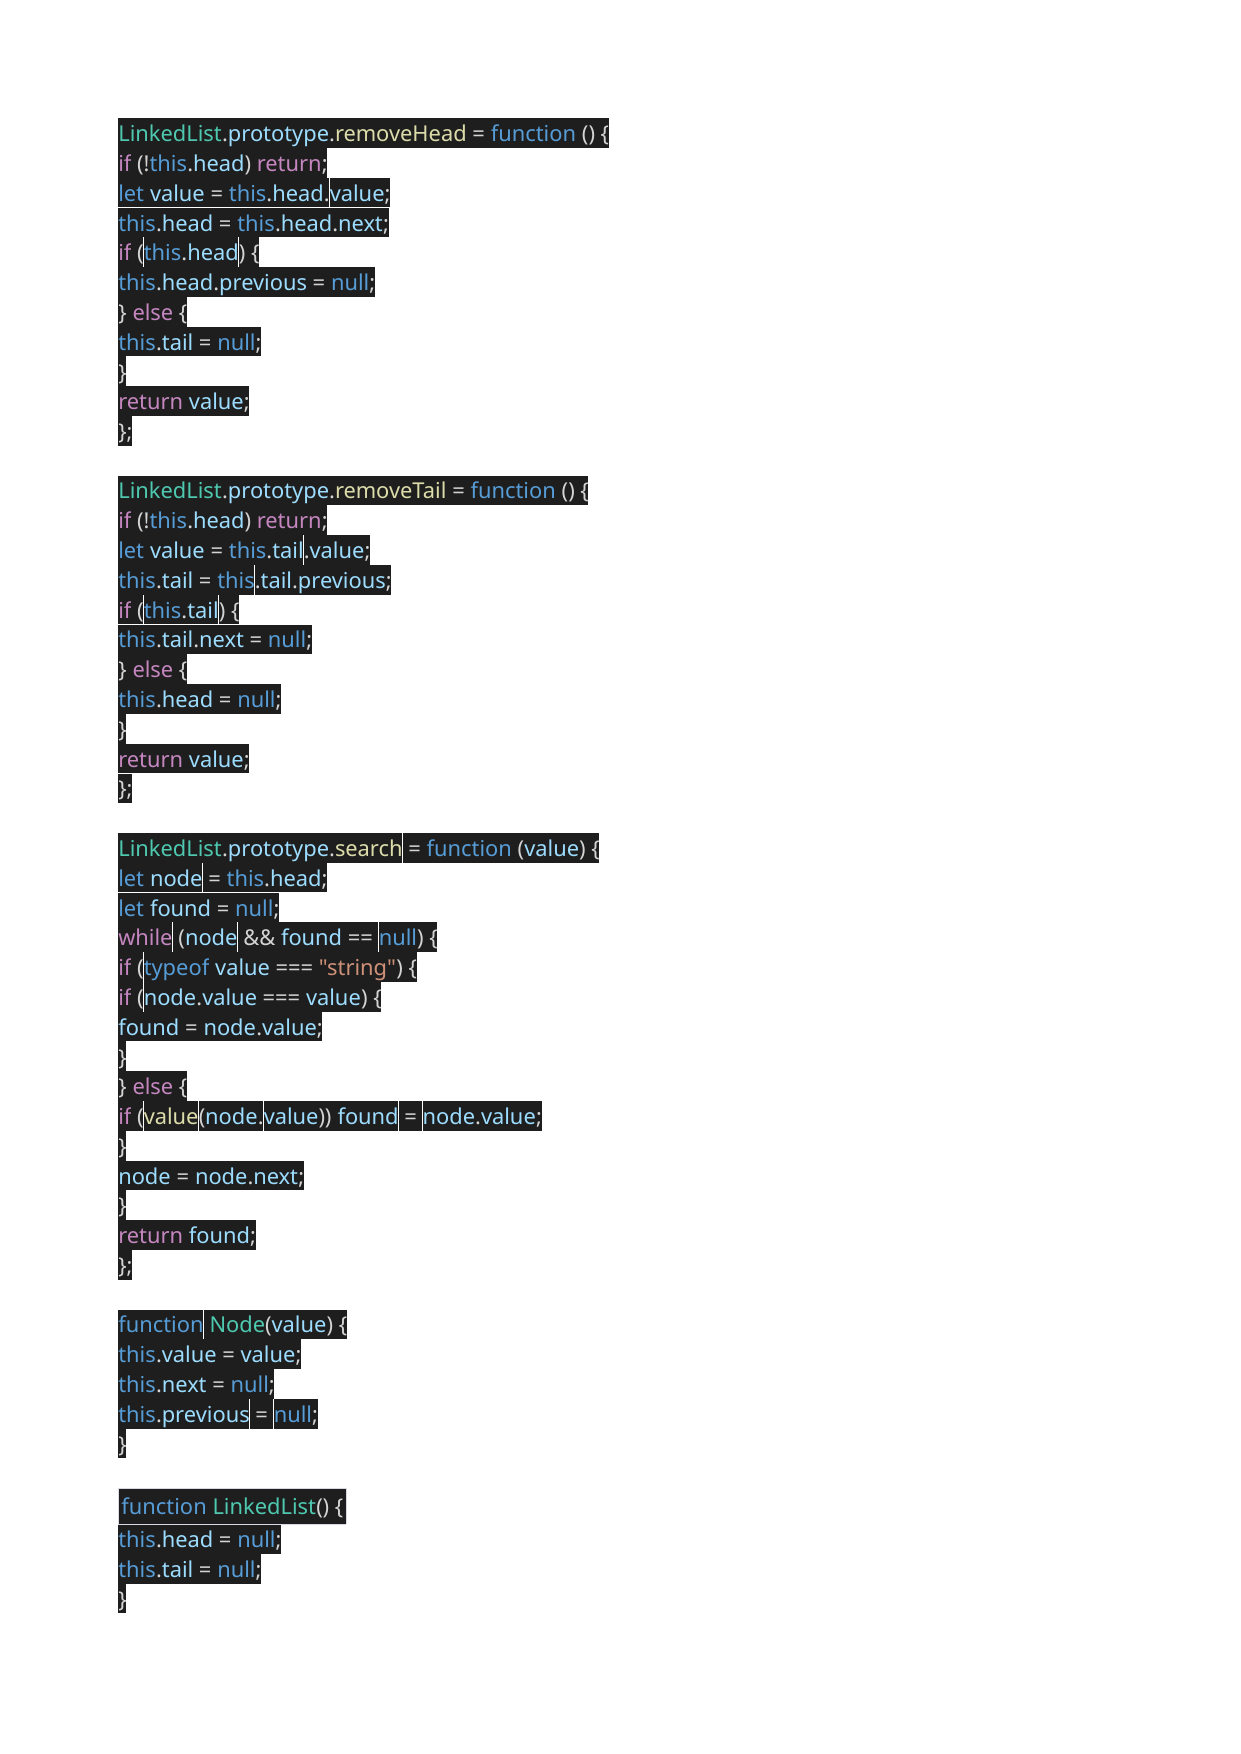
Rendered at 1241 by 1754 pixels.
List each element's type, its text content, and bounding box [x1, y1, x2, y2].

text } [118, 1584, 1122, 1613]
text let value = this.head.value; [118, 178, 1122, 207]
text this.value = value; [118, 1339, 1122, 1369]
text let value = this.tail.value; [118, 535, 1122, 565]
text if (value(node.value)) found = node.value; [118, 1101, 1122, 1131]
text } [118, 714, 1122, 744]
text return found; [118, 1220, 1122, 1250]
text return value; [118, 744, 1122, 773]
text if (this.head) { [118, 237, 1122, 267]
text this.head = this.head.next; [118, 207, 1122, 237]
text found = node.value; [118, 1012, 1122, 1041]
text } [118, 1429, 1122, 1458]
text return value; [118, 386, 1122, 416]
text } [118, 1041, 1122, 1071]
text LinkedList.prototype.removeHead = function () { [118, 118, 1122, 148]
text function LinkedList() { [119, 1489, 346, 1524]
text if (node.value === value) { [118, 982, 1122, 1012]
text }; [118, 416, 1122, 446]
text this.head.previous = null; [118, 267, 1122, 297]
text if (this.tail) { [118, 595, 1122, 624]
text this.tail = null; [118, 1554, 1122, 1584]
text node = node.next; [118, 1161, 1122, 1190]
text } else { [118, 654, 1122, 684]
text } [118, 1190, 1122, 1220]
text this.tail = this.tail.previous; [118, 565, 1122, 595]
text } else { [118, 297, 1122, 327]
text LinkedList.prototype.removeTail = function () { [118, 476, 1122, 505]
text this.tail = null; [118, 327, 1122, 356]
text if (!this.head) return; [118, 148, 1122, 178]
text let node = this.head; [118, 863, 1122, 892]
text this.head = null; [118, 1524, 1122, 1554]
text while (node && found == null) { [118, 922, 1122, 952]
text }; [118, 1250, 1122, 1280]
text let found = null; [118, 892, 1122, 922]
text if (!this.head) return; [118, 505, 1122, 535]
text } [118, 356, 1122, 386]
text this.tail.next = null; [118, 624, 1122, 654]
text this.next = null; [118, 1369, 1122, 1399]
text this.previous = null; [118, 1399, 1122, 1429]
text if (typeof value === "string") { [118, 952, 1122, 982]
text } [118, 1131, 1122, 1161]
text }; [118, 773, 1122, 803]
text } else { [118, 1071, 1122, 1101]
text [347, 1488, 1122, 1524]
text this.head = null; [118, 684, 1122, 714]
text LinkedList.prototype.search = function (value) { [118, 833, 1122, 863]
text function Node(value) { [118, 1309, 1122, 1339]
